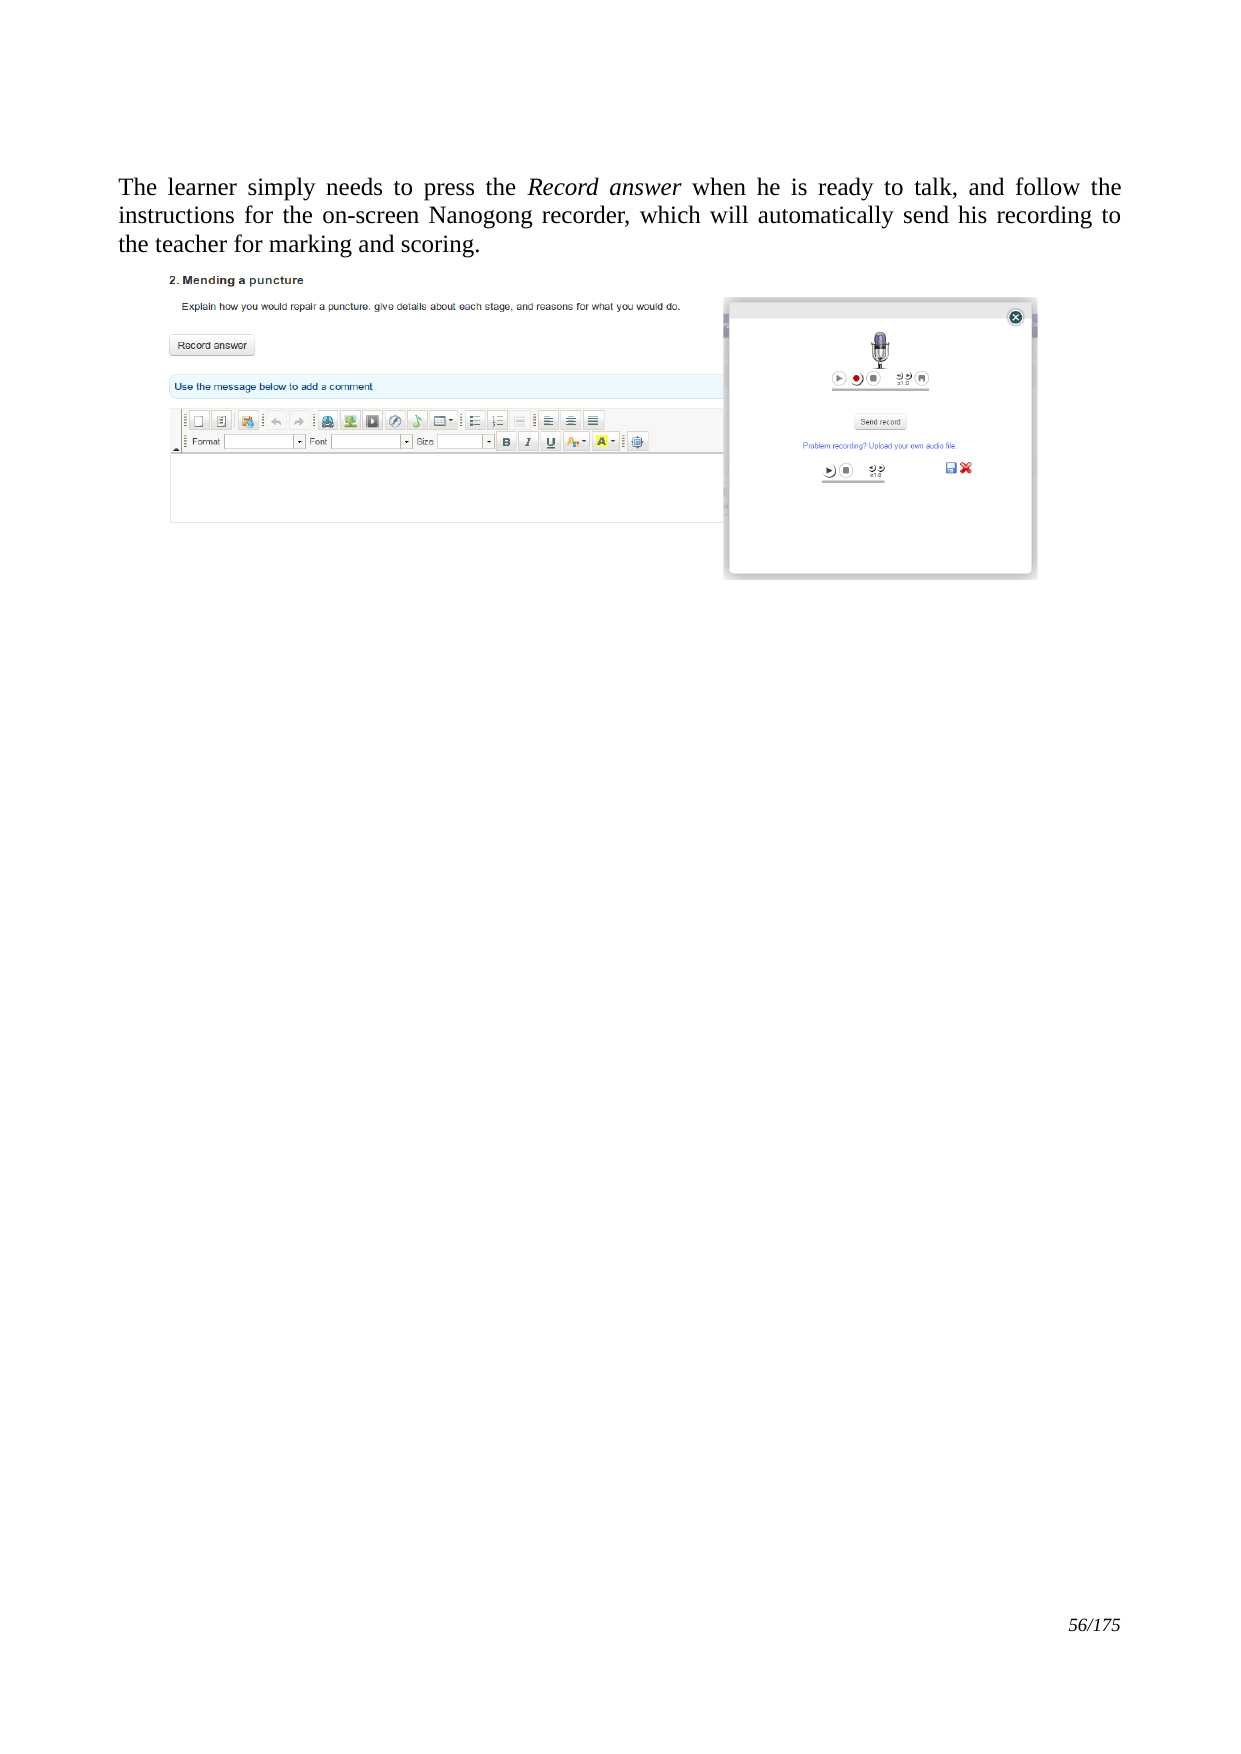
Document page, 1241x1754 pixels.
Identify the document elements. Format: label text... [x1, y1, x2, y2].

picture [147, 269, 1038, 580]
text The learner simply needs to press the Record answer when he is ready to talk, and follow the instructions for the on-screen Nanogong recorder, which will automatically send his recording to the teacher for marking and scoring. [118, 172, 1122, 258]
